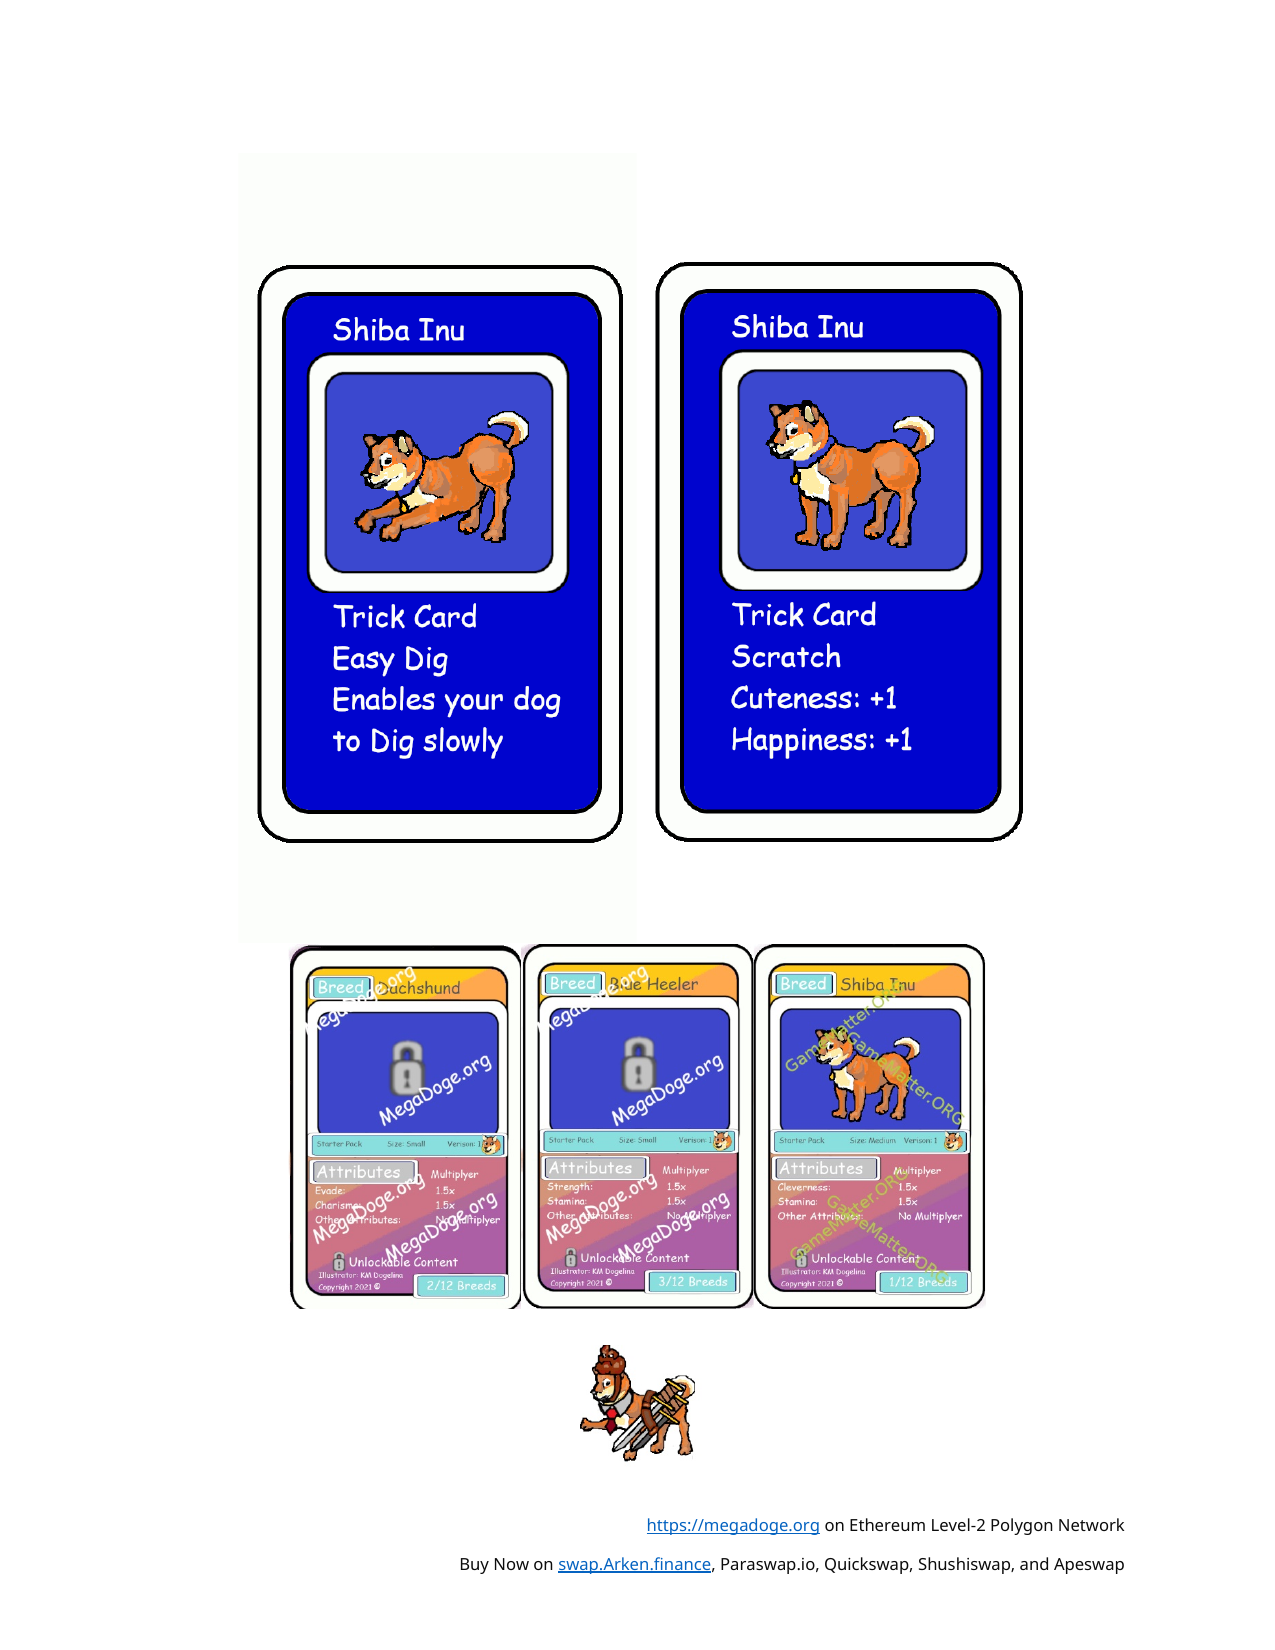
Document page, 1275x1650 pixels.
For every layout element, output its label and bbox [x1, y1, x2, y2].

picture [580, 1345, 705, 1471]
picture [238, 150, 1037, 943]
picture [288, 944, 987, 1309]
